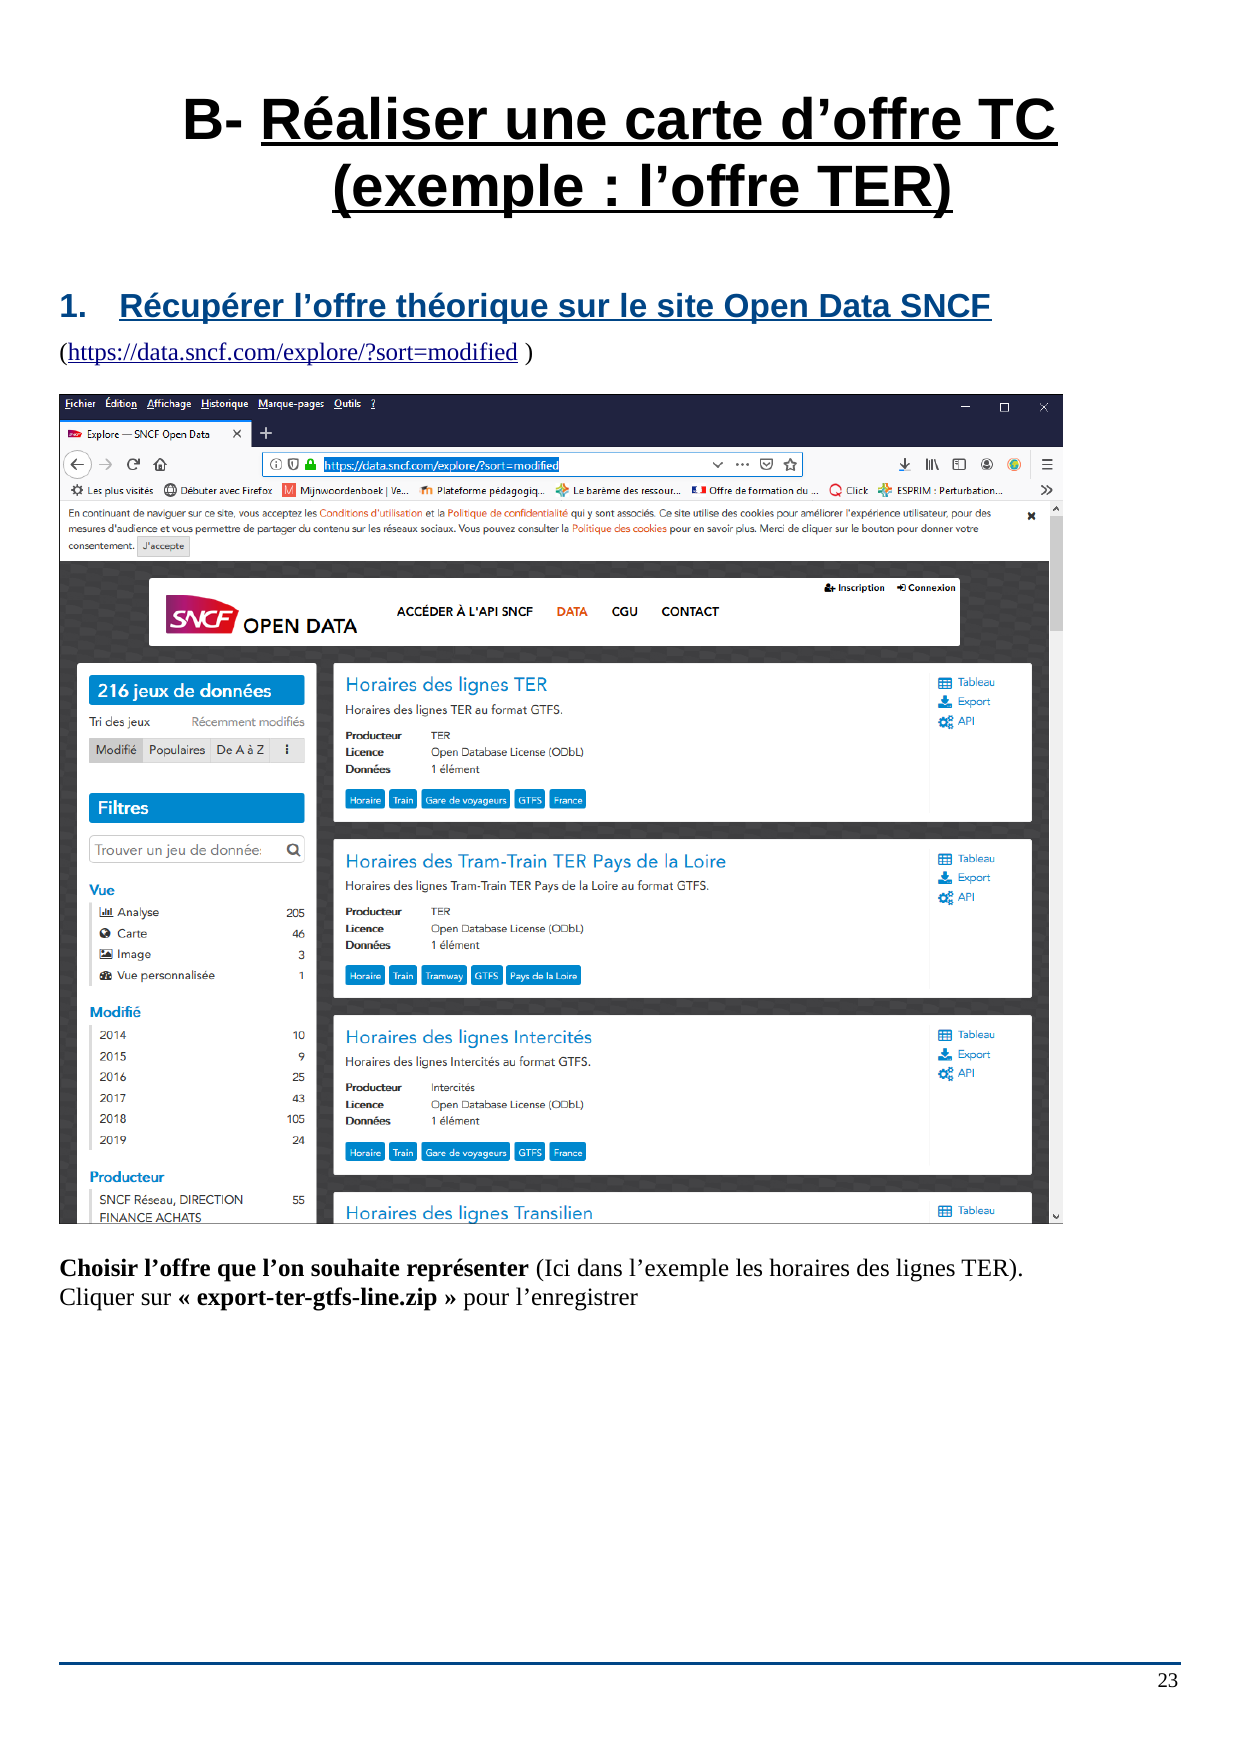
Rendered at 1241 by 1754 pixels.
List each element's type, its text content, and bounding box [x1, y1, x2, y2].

text Choisir l’offre que l’on souhaite représenter (Ici dans l’exemple les horaires des lignes TER). [59, 1253, 1181, 1282]
subtitle Récupérer l’offre théorique sur le site Open Data SNCF [59, 286, 1181, 324]
title Réaliser une carte d’offre TC (exemple : l’offre TER) [59, 84, 1181, 219]
text (https://data.sncf.com/explore/?sort=modified ) [59, 337, 1181, 366]
text Cliquer sur « export-ter-gtfs-line.zip » pour l’enregistrer [59, 1282, 1181, 1311]
picture [59, 394, 1063, 1224]
